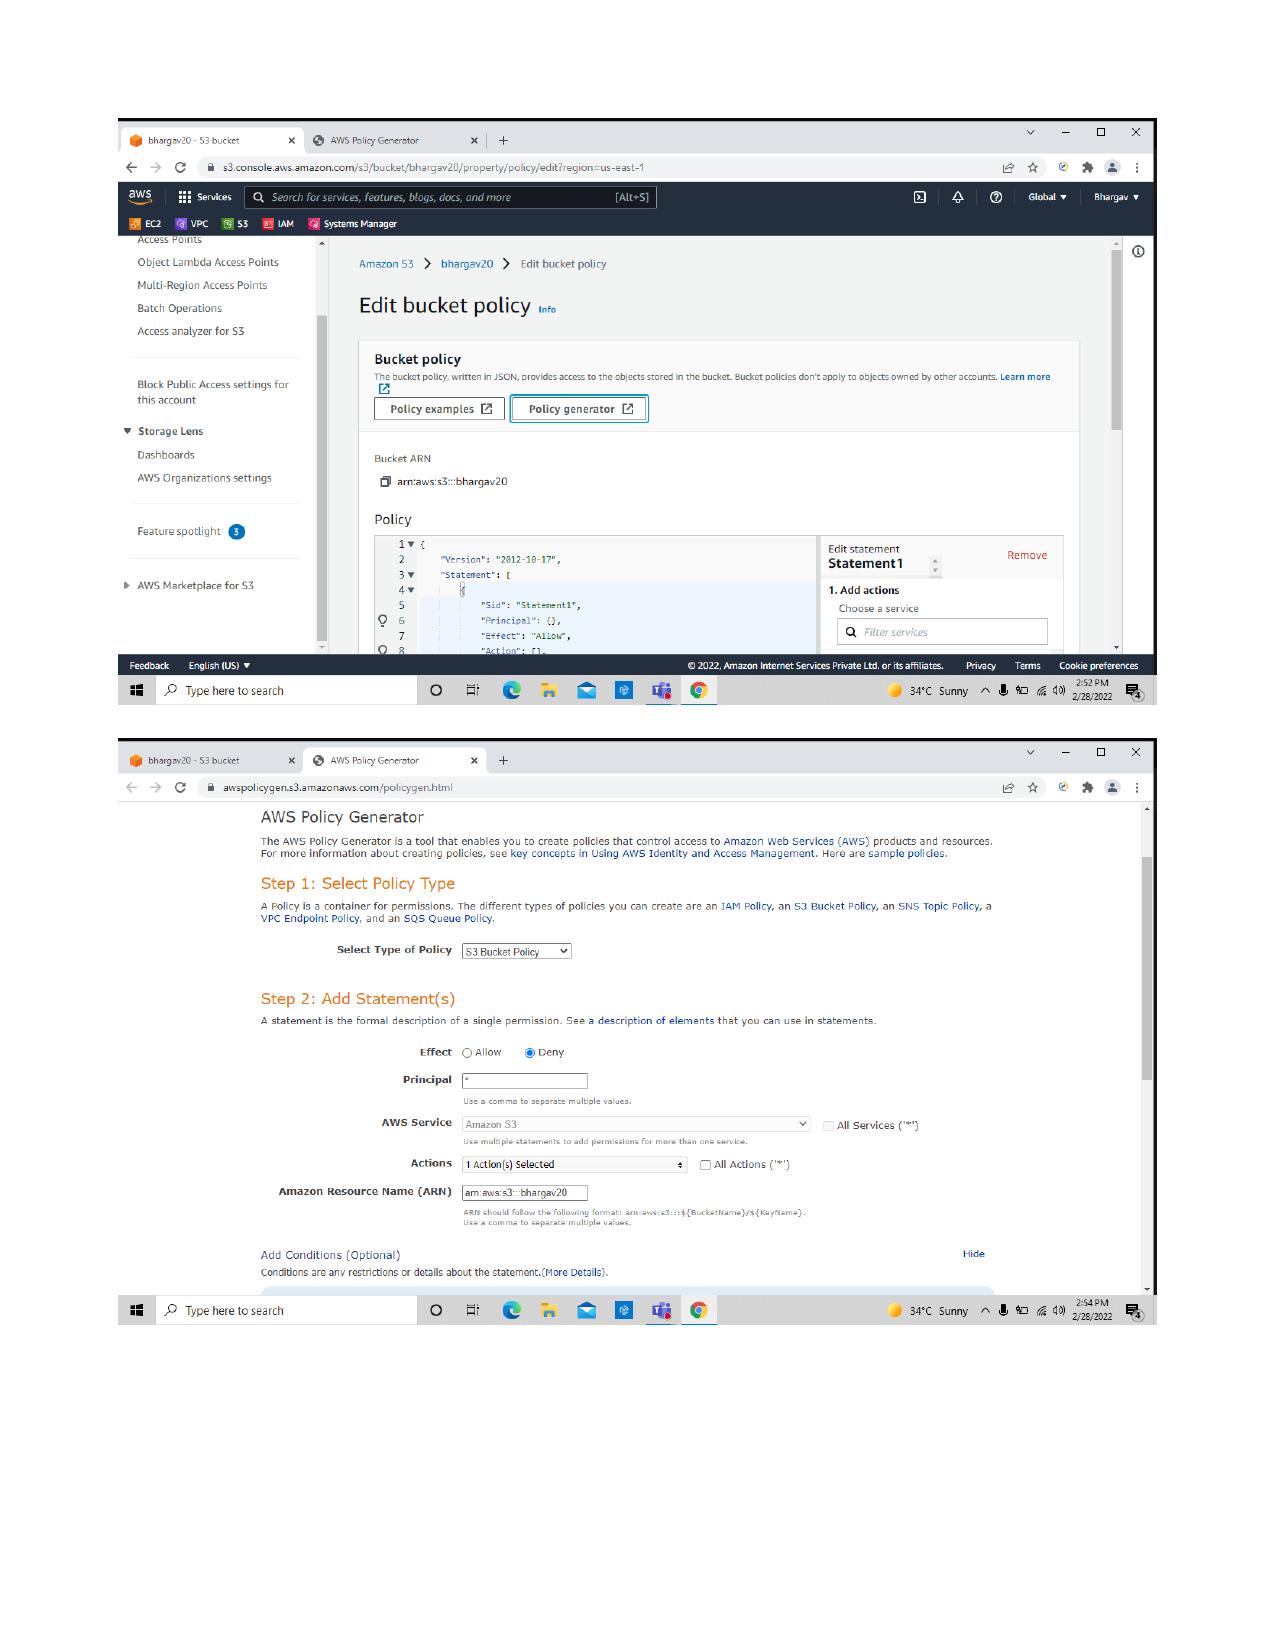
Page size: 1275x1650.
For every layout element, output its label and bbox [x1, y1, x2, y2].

picture [118, 118, 1157, 705]
picture [118, 738, 1157, 1325]
